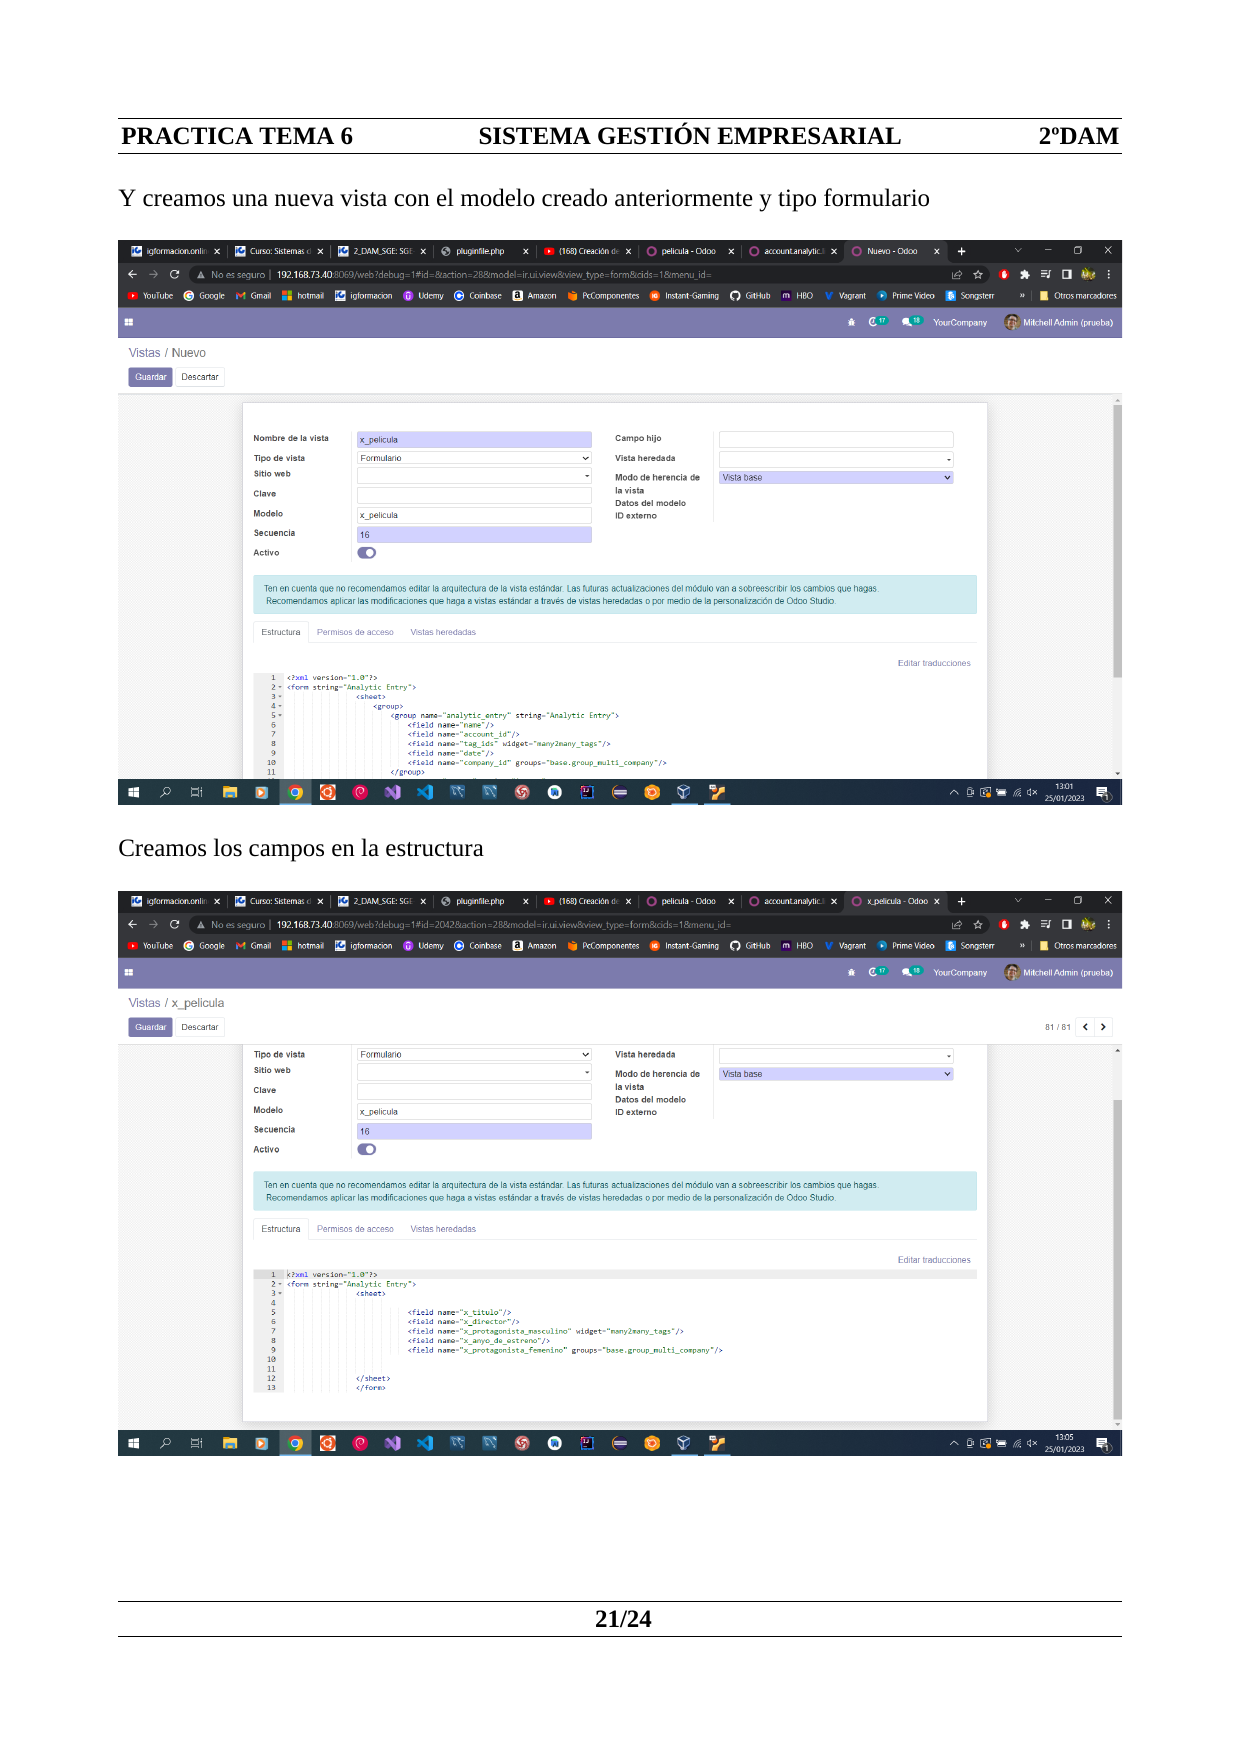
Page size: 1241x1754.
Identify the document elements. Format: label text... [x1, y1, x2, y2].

text Creamos los campos en la estructura [118, 833, 1122, 862]
picture [118, 240, 1123, 805]
picture [118, 891, 1123, 1456]
text Y creamos una nueva vista con el modelo creado anteriormente y tipo formulario [118, 183, 1122, 211]
